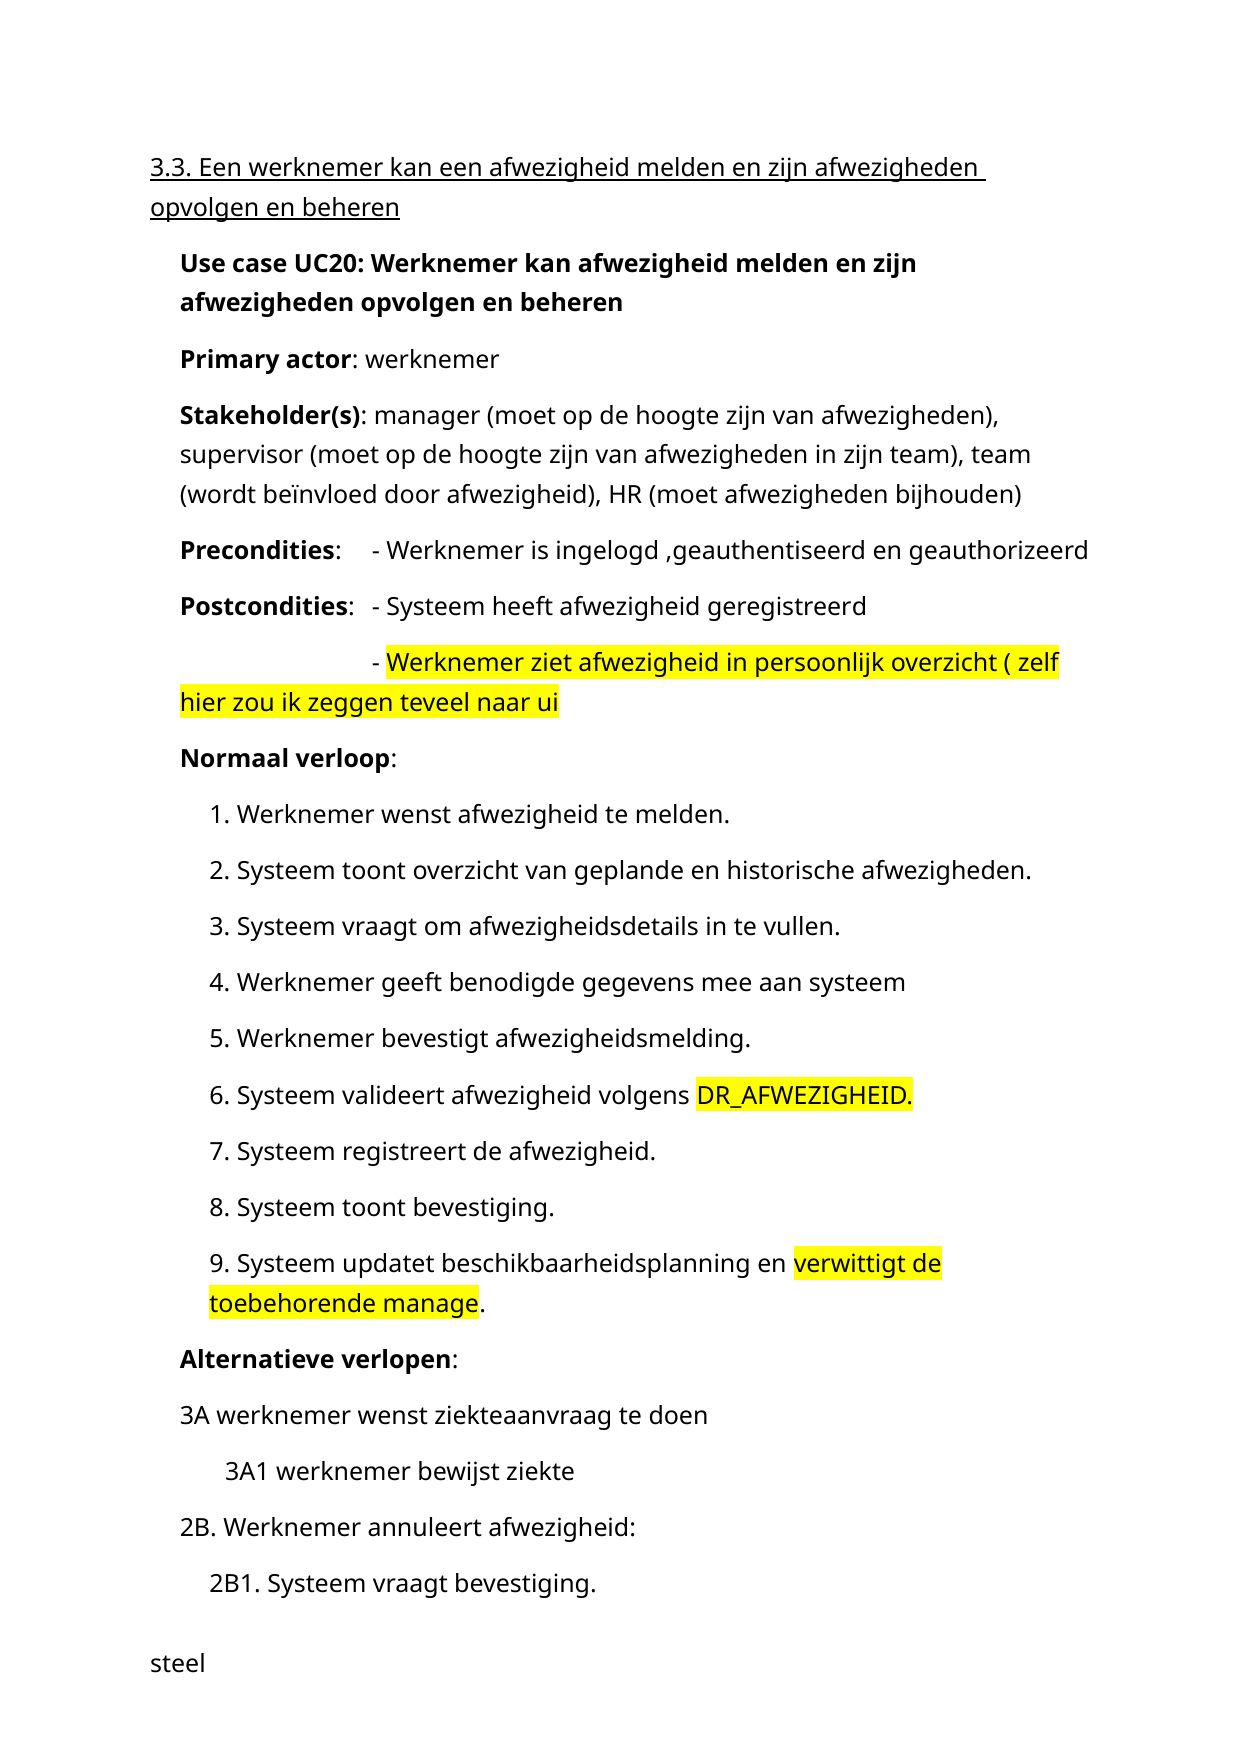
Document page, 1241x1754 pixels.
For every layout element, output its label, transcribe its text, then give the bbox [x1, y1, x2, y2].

text Stakeholder(s): manager (moet op de hoogte zijn van afwezigheden), supervisor (moet op de hoogte zijn van afwezigheden in zijn team), team (wordt beïnvloed door afwezigheid), HR (moet afwezigheden bijhouden) [179, 397, 1090, 510]
text 6. Systeem valideert afwezigheid volgens DR_AFWEZIGHEID. [209, 1077, 1090, 1111]
text 3.3. Een werknemer kan een afwezigheid melden en zijn afwezigheden opvolgen en beheren [150, 150, 1090, 223]
text Primary actor: werknemer [179, 341, 1090, 375]
text 2. Systeem toont overzicht van geplande en historische afwezigheden. [209, 853, 1090, 887]
text Alternatieve verlopen: [179, 1341, 1090, 1375]
text 9. Systeem updatet beschikbaarheidsplanning en verwittigt de toebehorende manage. [209, 1246, 1090, 1319]
text Precondities: - Werknemer is ingelogd ,geauthentiseerd en geauthorizeerd [179, 532, 1090, 567]
text 1. Werknemer wenst afwezigheid te melden. [209, 797, 1090, 831]
text 7. Systeem registreert de afwezigheid. [209, 1133, 1090, 1167]
text 2B. Werknemer annuleert afwezigheid: [179, 1510, 1090, 1544]
text Use case UC20: Werknemer kan afwezigheid melden en zijn afwezigheden opvolgen en beheren [179, 246, 1090, 319]
text 3A werknemer wenst ziekteaanvraag te doen [179, 1397, 1090, 1432]
text 3. Systeem vraagt om afwezigheidsdetails in te vullen. [209, 909, 1090, 943]
text 8. Systeem toont bevestiging. [209, 1189, 1090, 1224]
text 3A1 werknemer bewijst ziekte [179, 1454, 1090, 1488]
text 5. Werknemer bevestigt afwezigheidsmelding. [209, 1021, 1090, 1055]
text Normaal verloop: [179, 740, 1090, 774]
text Postcondities: - Systeem heeft afwezigheid geregistreerd [179, 589, 1090, 623]
text 4. Werknemer geeft benodigde gegevens mee aan systeem [209, 965, 1090, 999]
text - Werknemer ziet afwezigheid in persoonlijk overzicht ( zelf hier zou ik zeggen teveel naar ui [179, 645, 1090, 718]
text 2B1. Systeem vraagt bevestiging. [209, 1566, 1090, 1600]
